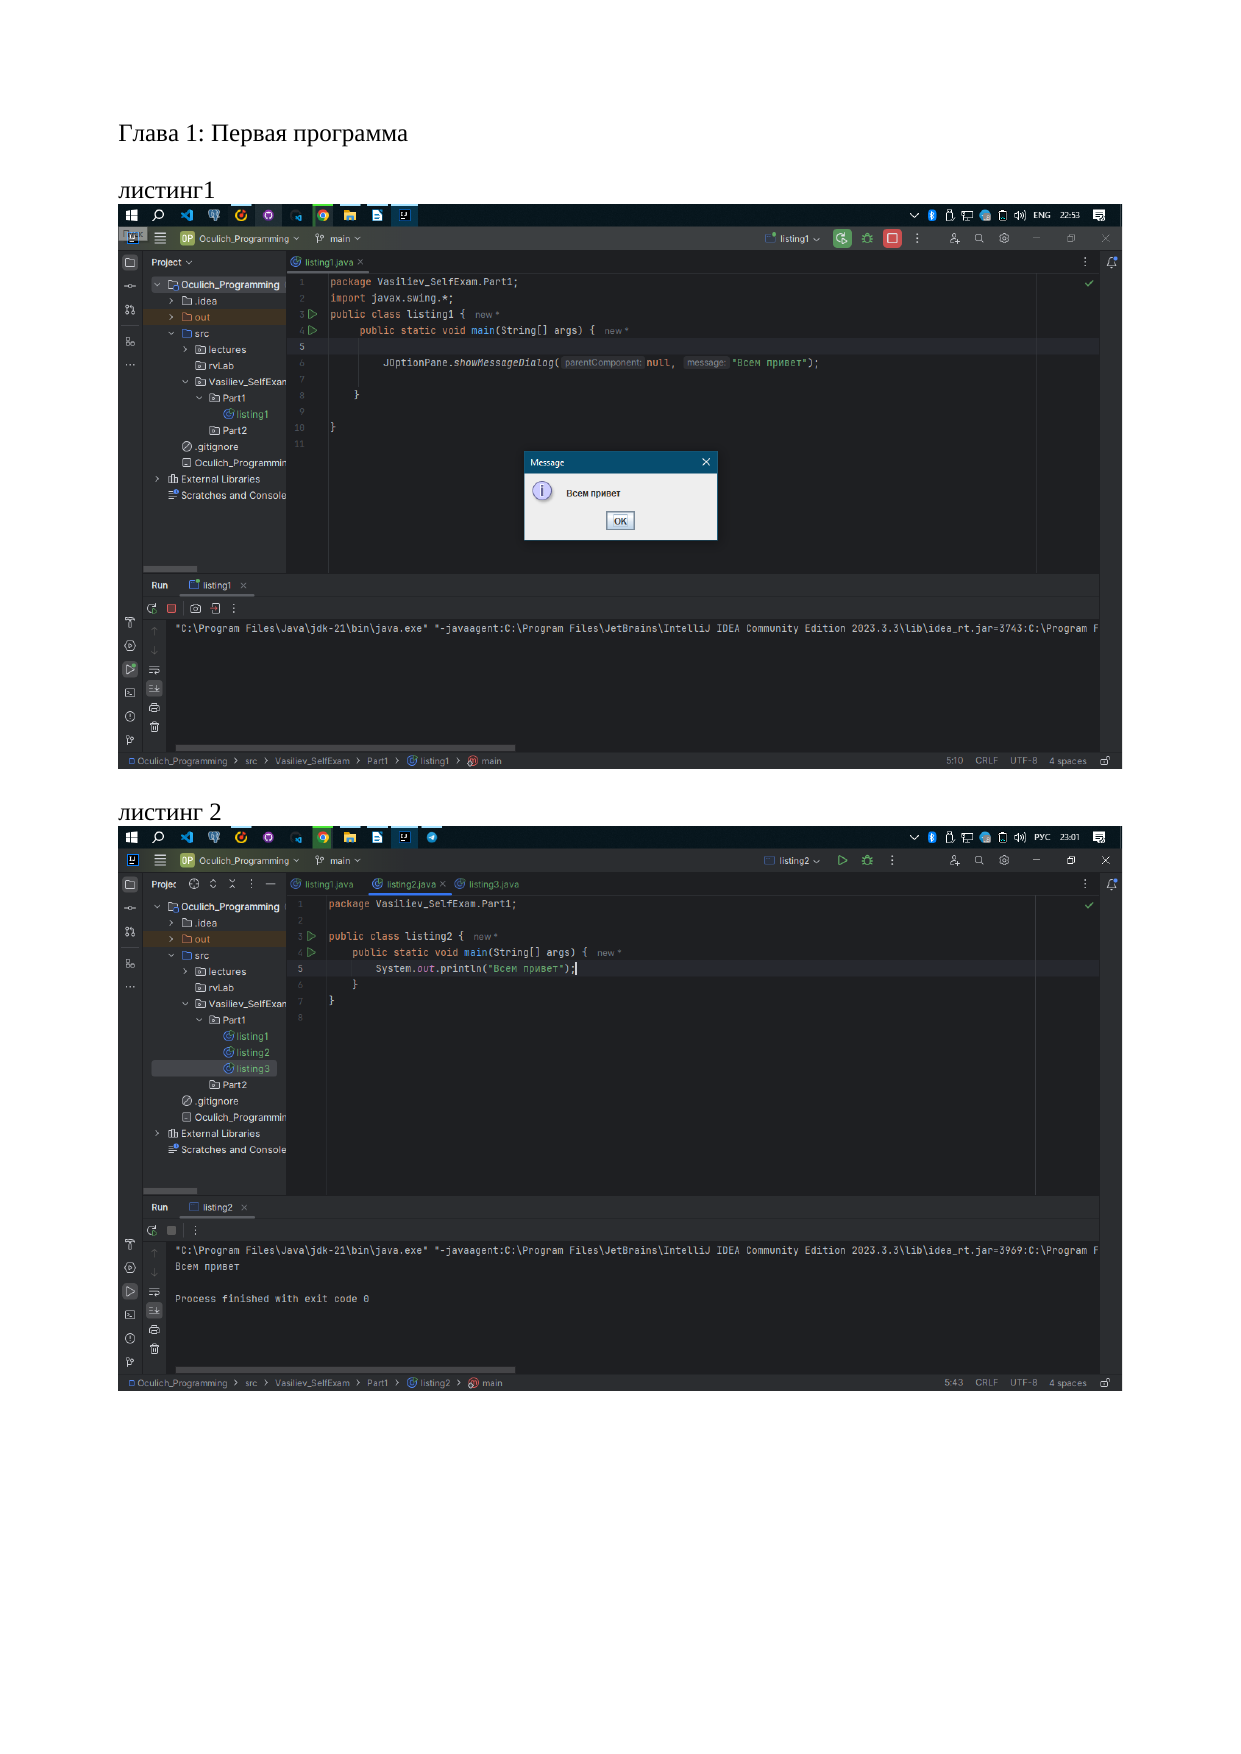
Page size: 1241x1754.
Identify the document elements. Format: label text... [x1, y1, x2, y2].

picture [118, 826, 1123, 1391]
text Глава 1: Первая программа [118, 118, 1122, 147]
picture [118, 204, 1123, 769]
text листинг1 [118, 176, 1122, 204]
text листинг 2 [118, 797, 1122, 826]
